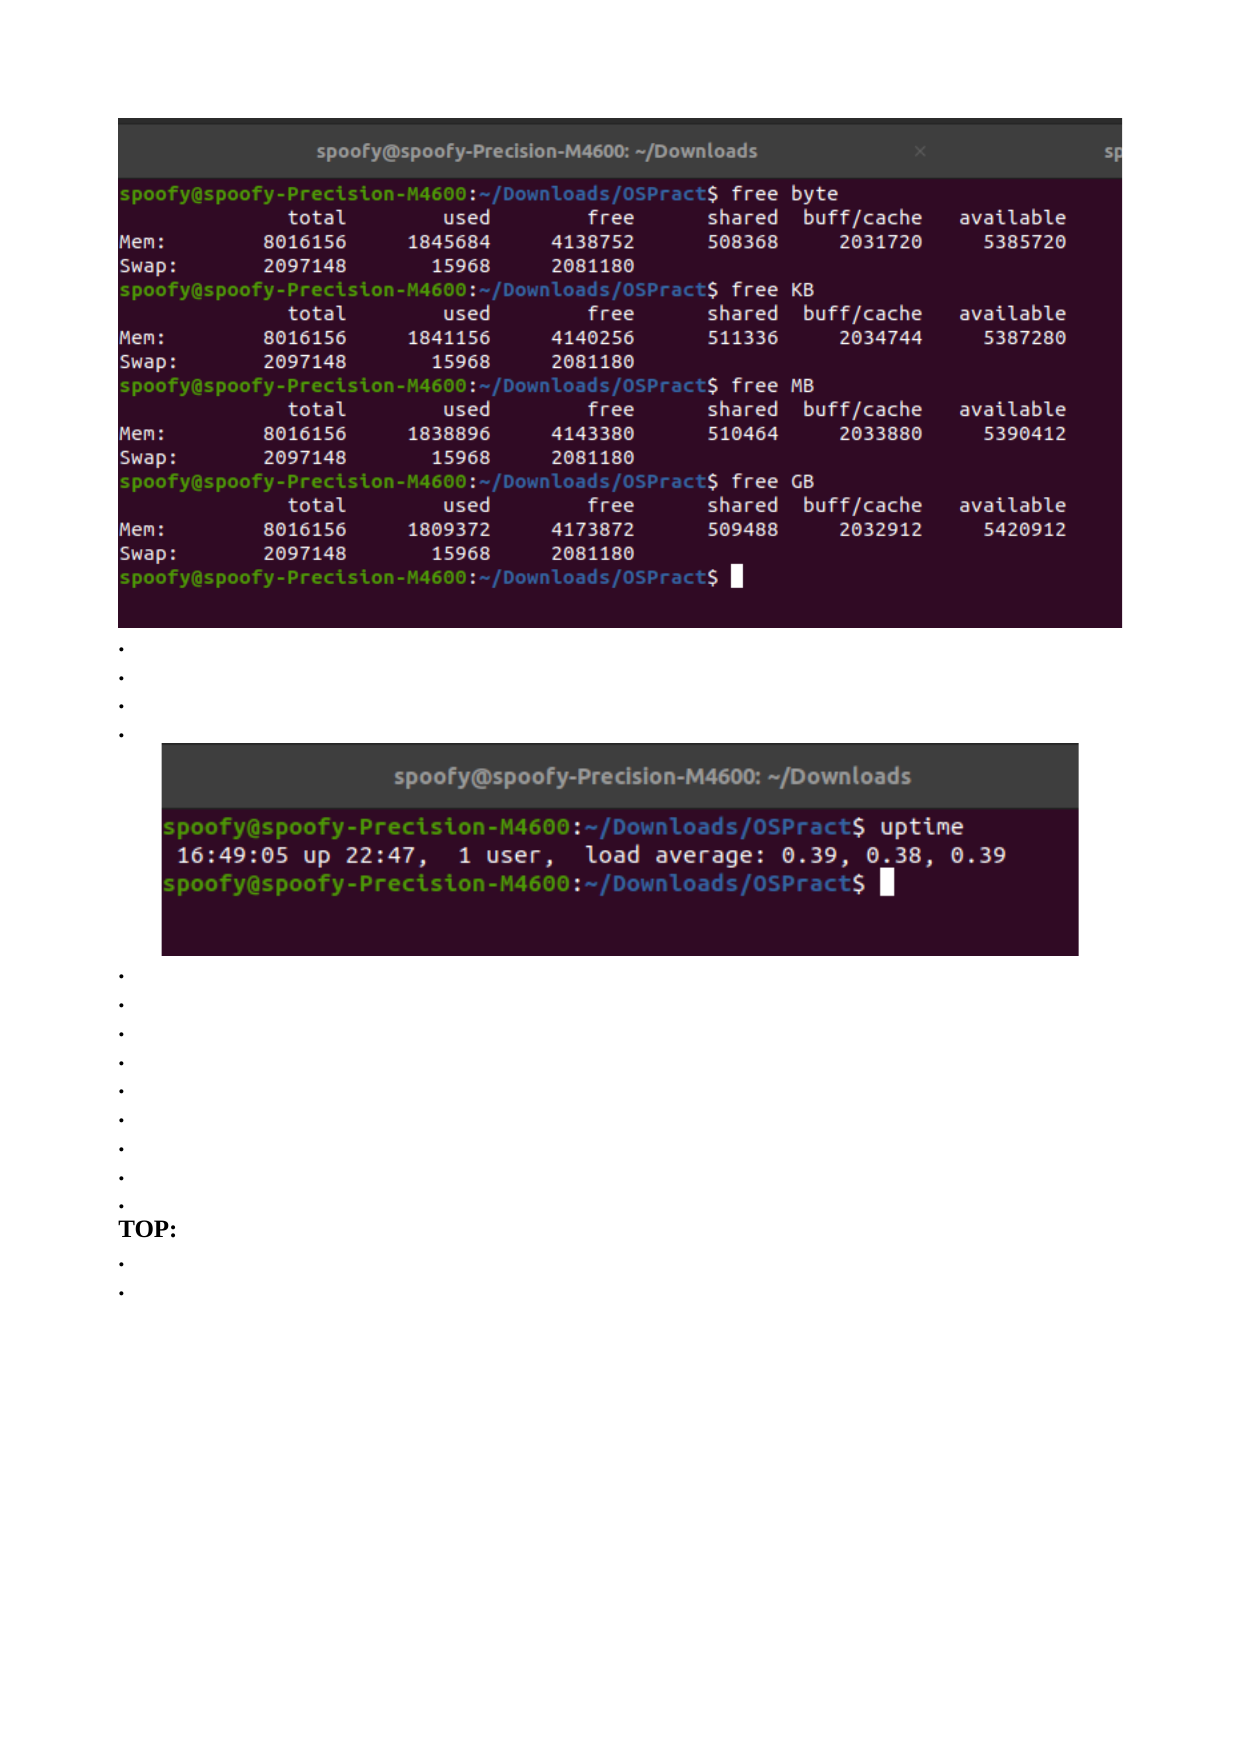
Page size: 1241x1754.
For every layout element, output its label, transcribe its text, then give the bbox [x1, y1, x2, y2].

text . [118, 984, 1122, 1013]
text TOP: [118, 1214, 1122, 1243]
text . [118, 1243, 1122, 1272]
text . [118, 1272, 1122, 1301]
text . [118, 1013, 1122, 1042]
text . [118, 1157, 1122, 1186]
text . [118, 628, 1122, 657]
text . [118, 657, 1122, 686]
text . [118, 1071, 1122, 1099]
text . [118, 743, 1122, 984]
picture [118, 118, 1123, 628]
text . [118, 714, 1122, 743]
picture [161, 743, 1079, 956]
text . [118, 1099, 1122, 1128]
text . [118, 1186, 1122, 1214]
text . [118, 686, 1122, 714]
text . [118, 1128, 1122, 1157]
text . [118, 1042, 1122, 1071]
